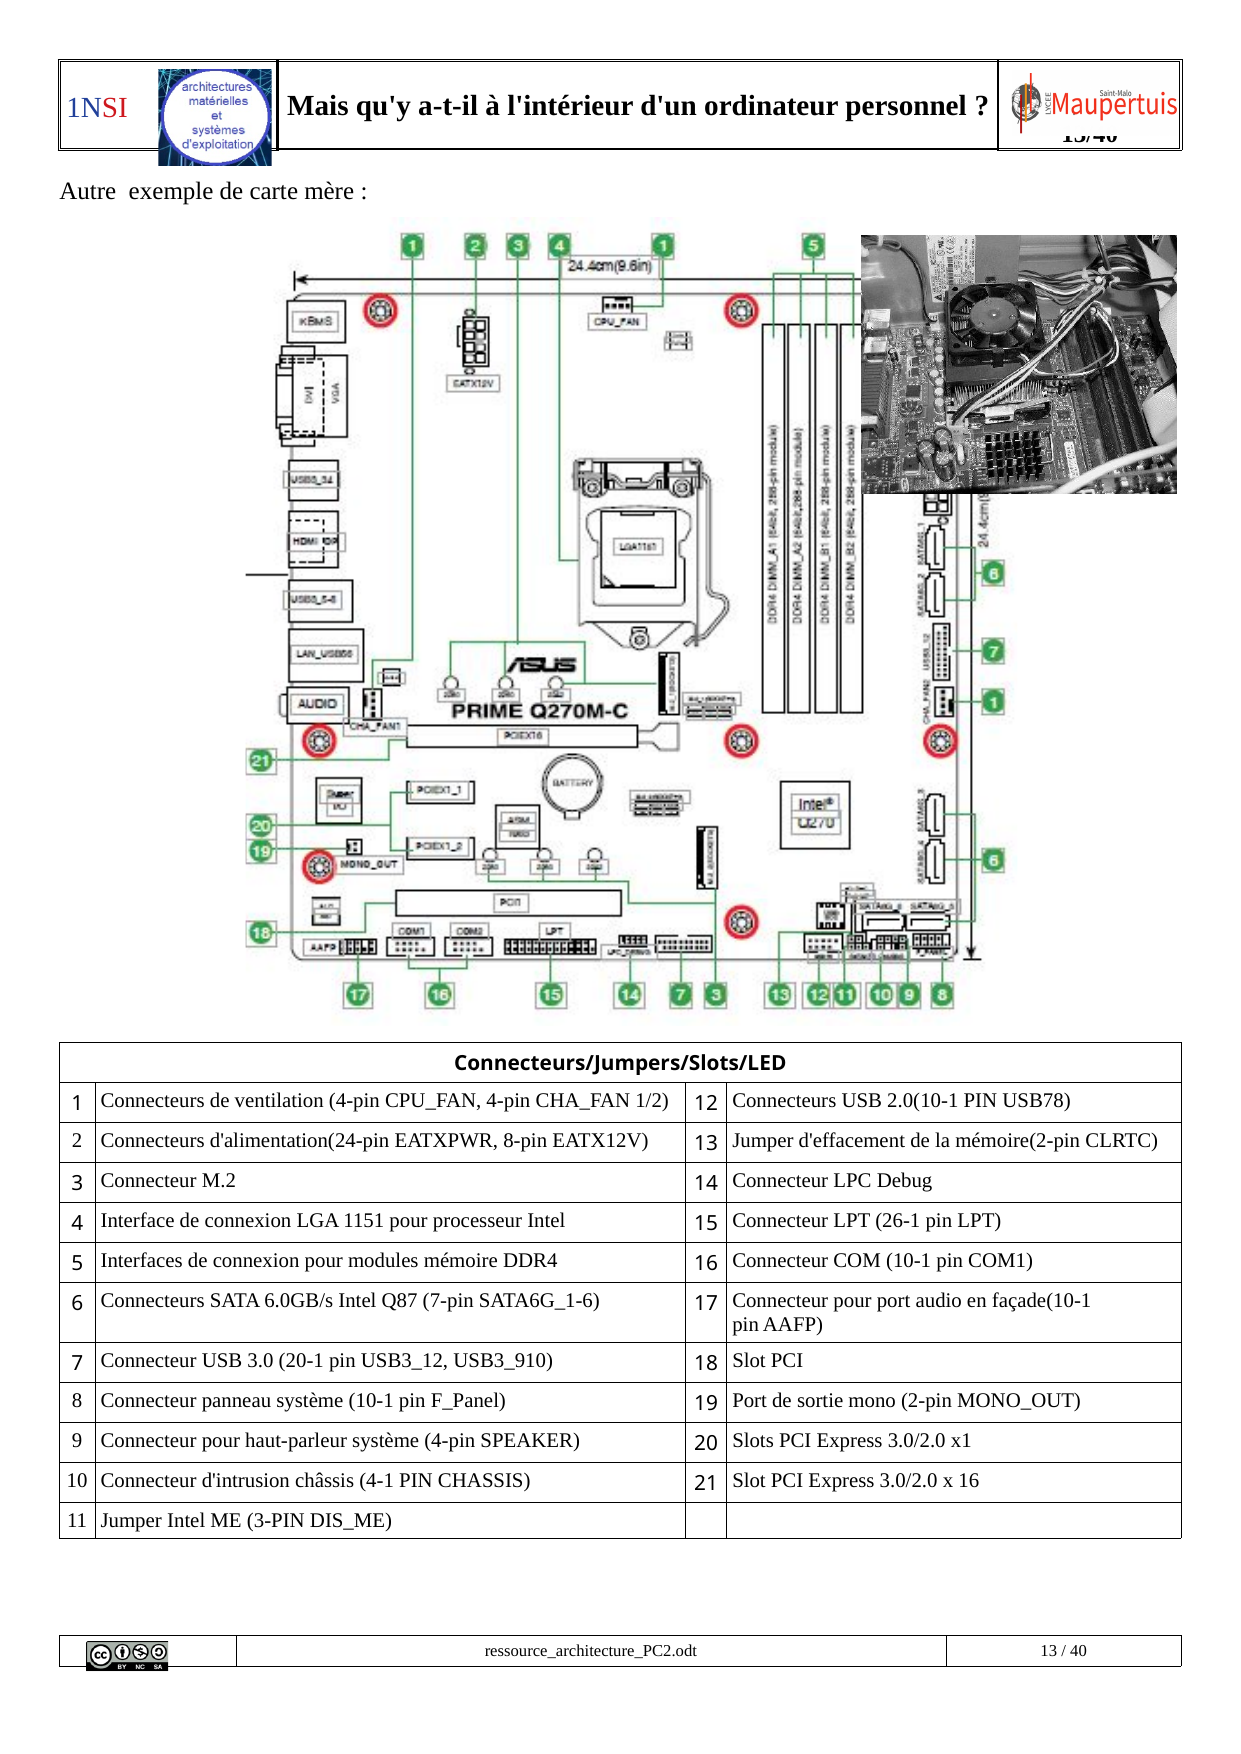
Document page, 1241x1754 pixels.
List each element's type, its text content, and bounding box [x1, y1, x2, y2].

table_cell 7 [60, 1343, 95, 1382]
table_cell 2 [60, 1123, 95, 1162]
table_cell Connecteurs de ventilation (4-pin CPU_FAN, 4-pin CHA_FAN 1/2) [96, 1083, 685, 1122]
table_cell Connecteur USB 3.0 (20-1 pin USB3_12, USB3_910) [96, 1343, 685, 1382]
picture [86, 1641, 169, 1672]
table_cell Jumper d'effacement de la mémoire(2-pin CLRTC) [727, 1123, 1181, 1162]
table_cell 11 [60, 1503, 95, 1538]
table_cell Slots PCI Express 3.0/2.0 x1 [727, 1423, 1181, 1462]
table_cell Jumper Intel ME (3-PIN DIS_ME) [96, 1503, 685, 1538]
table_cell Connecteur LPC Debug [727, 1163, 1181, 1202]
table_cell 3 [60, 1163, 95, 1202]
table_cell 18 [686, 1343, 726, 1382]
table_cell 16 [686, 1243, 726, 1282]
table_cell Connecteur LPT (26-1 pin LPT) [727, 1203, 1181, 1242]
table_cell 1 [60, 1083, 95, 1122]
table_cell 5 [60, 1243, 95, 1282]
table_cell Connecteurs SATA 6.0GB/s Intel Q87 (7-pin SATA6G_1-6) [96, 1283, 685, 1342]
table_cell 8 [60, 1383, 95, 1422]
table_cell Interfaces de connexion pour modules mémoire DDR4 [96, 1243, 685, 1282]
table_cell Connecteur pour port audio en façade(10-1 pin AAFP) [727, 1283, 1181, 1342]
table_cell 10 [60, 1463, 95, 1502]
table_cell Connecteur pour haut-parleur système (4-pin SPEAKER) [96, 1423, 685, 1462]
table_cell Connecteurs USB 2.0(10-1 PIN USB78) [727, 1083, 1181, 1122]
table_cell 9 [60, 1423, 95, 1462]
table_cell 19 [686, 1383, 726, 1422]
picture [245, 217, 1018, 1026]
table_cell 12 [686, 1083, 726, 1122]
picture [158, 69, 272, 166]
table_header Connecteurs/Jumpers/Slots/LED [60, 1043, 1181, 1082]
table_cell Connecteurs d'alimentation(24-pin EATXPWR, 8-pin EATX12V) [96, 1123, 685, 1162]
picture [1011, 70, 1179, 136]
table_cell 20 [686, 1423, 726, 1462]
table_cell Port de sortie mono (2-pin MONO_OUT) [727, 1383, 1181, 1422]
table_cell Slot PCI Express 3.0/2.0 x 16 [727, 1463, 1181, 1502]
table_cell Connecteur COM (10-1 pin COM1) [727, 1243, 1181, 1282]
table_cell [686, 1503, 726, 1538]
table_cell 14 [686, 1163, 726, 1202]
table_cell 13 [686, 1123, 726, 1162]
table_cell 17 [686, 1283, 726, 1342]
table_cell Connecteur M.2 [96, 1163, 685, 1202]
table_cell Slot PCI [727, 1343, 1181, 1382]
table_cell Interface de connexion LGA 1151 pour processeur Intel [96, 1203, 685, 1242]
table_cell 4 [60, 1203, 95, 1242]
table_cell [727, 1503, 1181, 1538]
table_cell 21 [686, 1463, 726, 1502]
table_cell 6 [60, 1283, 95, 1342]
table_cell Connecteur panneau système (10-1 pin F_Panel) [96, 1383, 685, 1422]
table_cell 15 [686, 1203, 726, 1242]
text Autre exemple de carte mère : [59, 176, 1181, 205]
table_cell Connecteur d'intrusion châssis (4-1 PIN CHASSIS) [96, 1463, 685, 1502]
